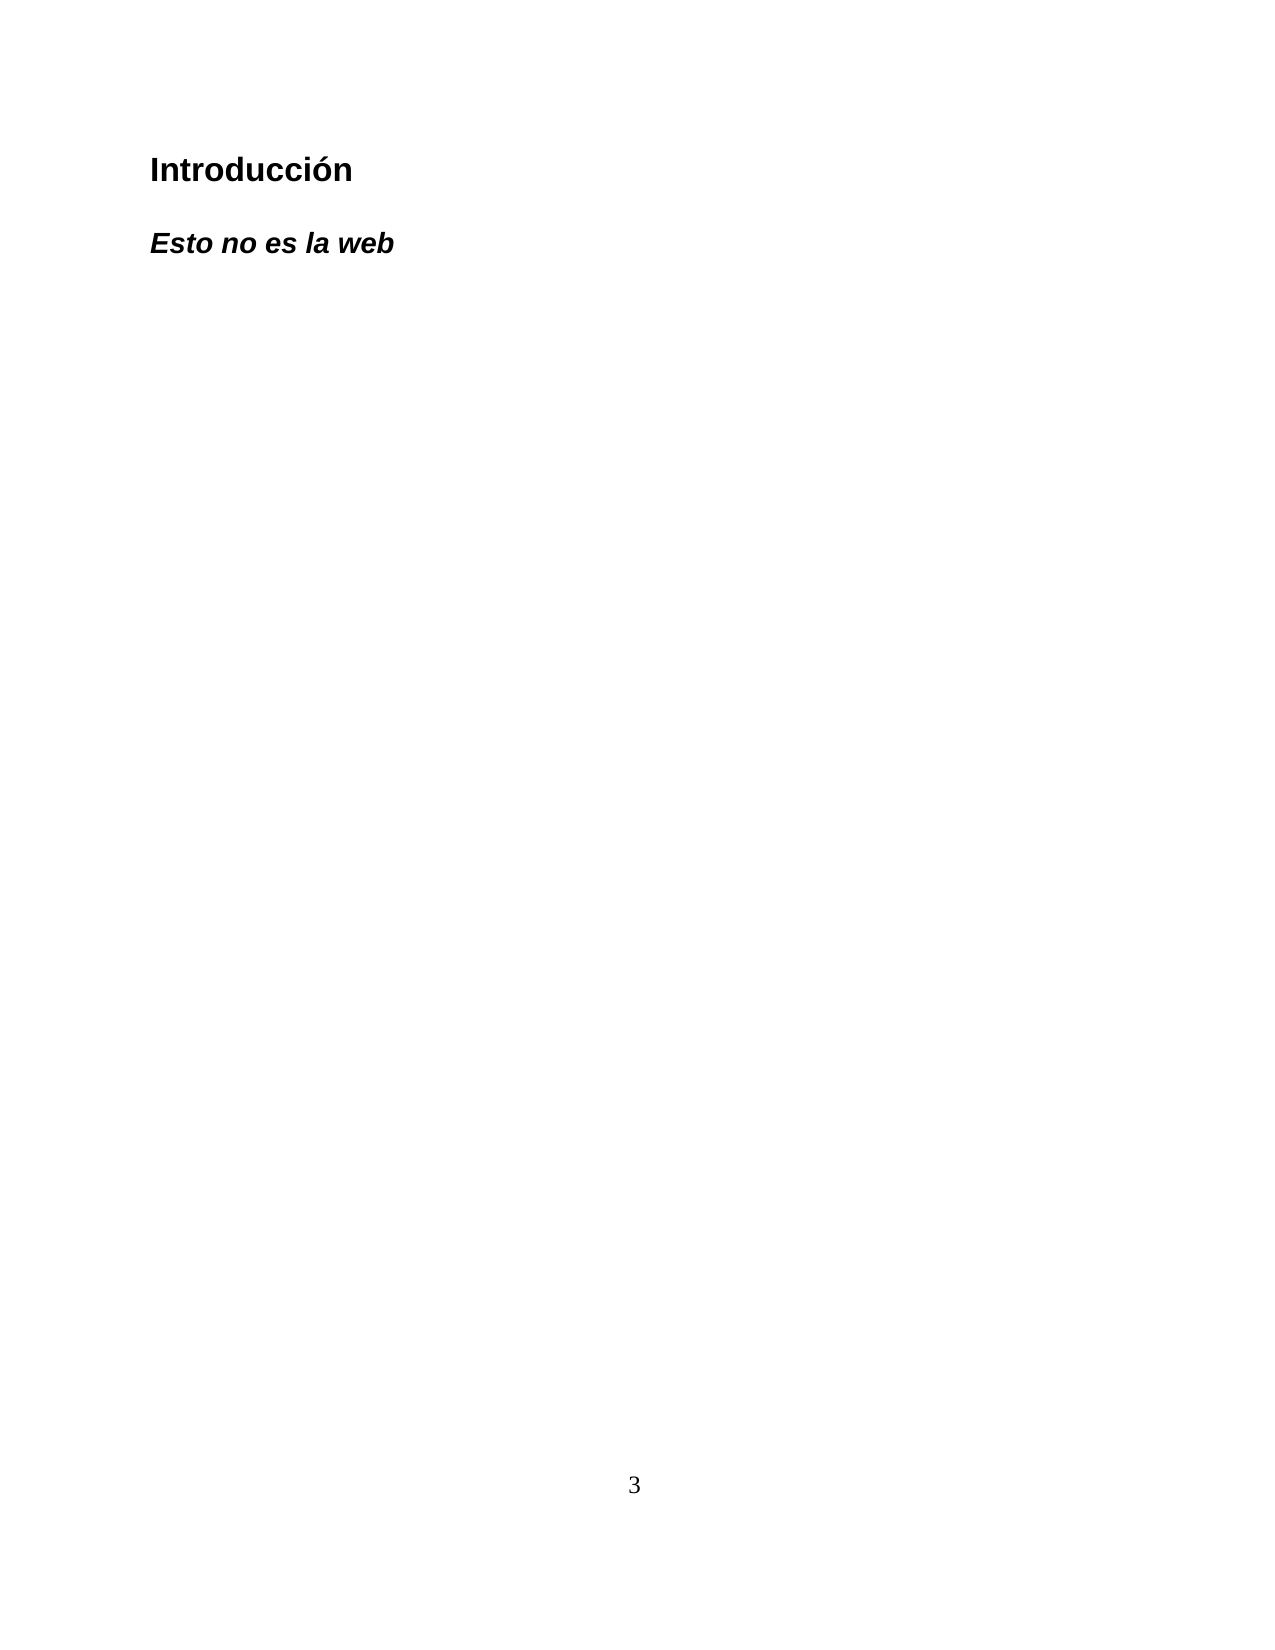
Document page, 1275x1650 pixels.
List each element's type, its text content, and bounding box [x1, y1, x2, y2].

subtitle Introducción [150, 150, 1125, 189]
subtitle Esto no es la web [150, 226, 1125, 260]
